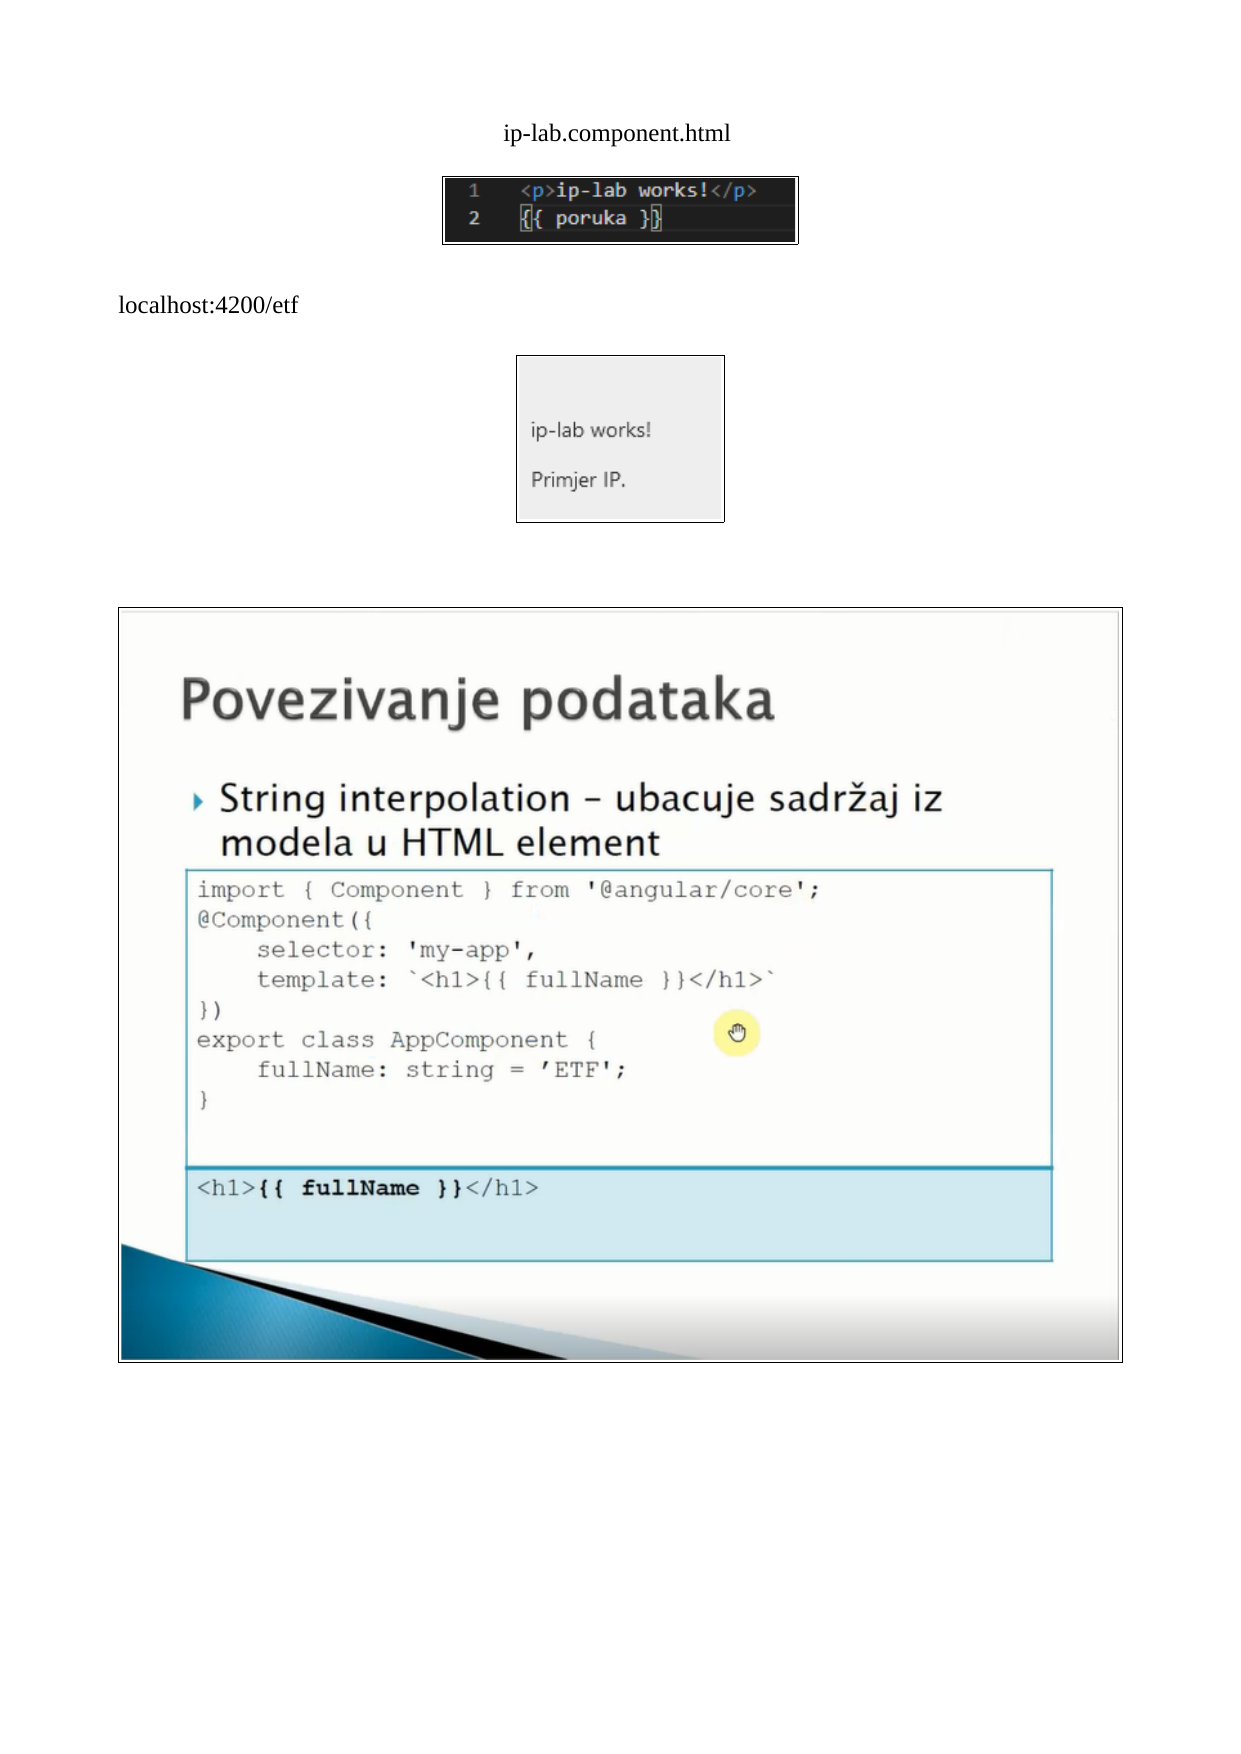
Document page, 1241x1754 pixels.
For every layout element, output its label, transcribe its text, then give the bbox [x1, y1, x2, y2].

picture [121, 610, 1119, 1360]
text localhost:4200/etf [118, 291, 1122, 319]
picture [519, 357, 722, 519]
text ip-lab.component.html [118, 118, 1122, 147]
picture [445, 178, 796, 242]
